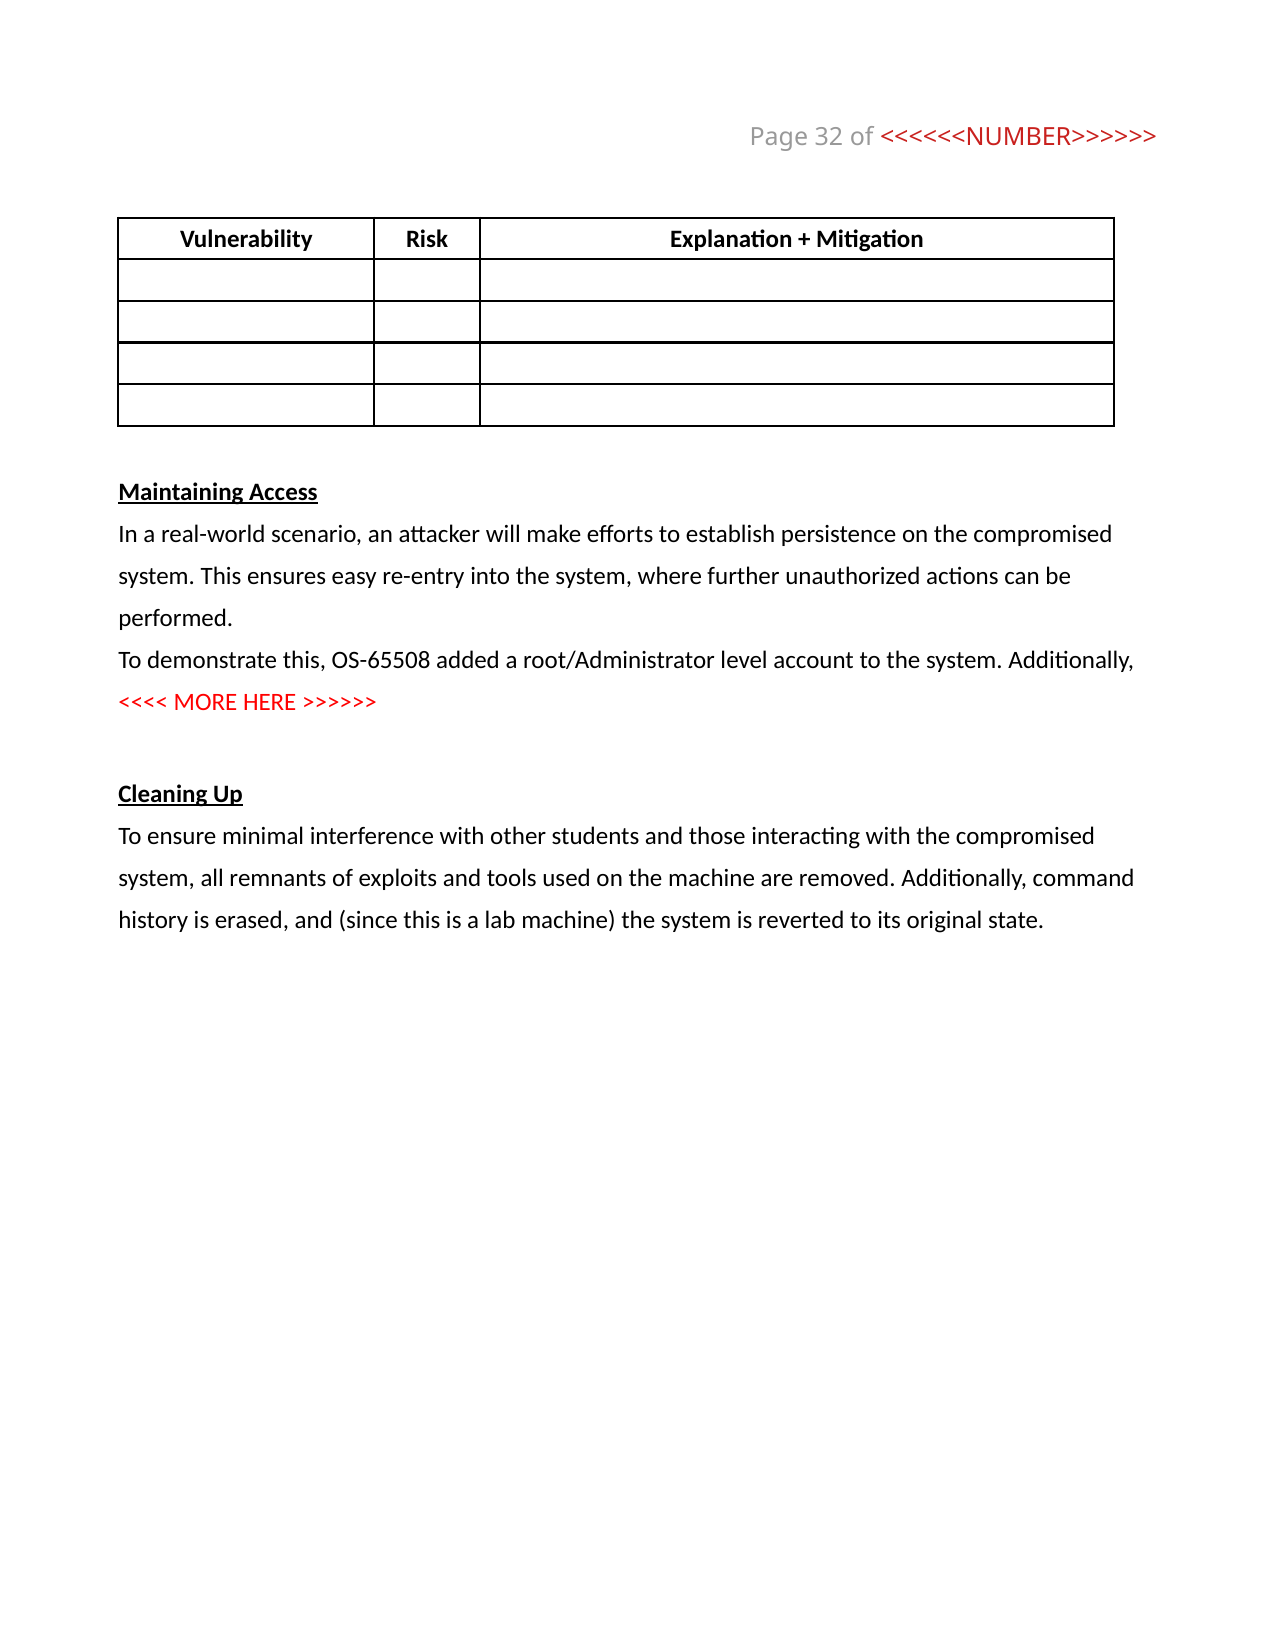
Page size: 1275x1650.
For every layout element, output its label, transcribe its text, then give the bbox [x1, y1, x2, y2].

table_cell [481, 385, 1113, 424]
text Cleaning Up [118, 778, 1157, 809]
text To ensure minimal interference with other students and those interacting with the compromised system, all remnants of exploits and tools used on the machine are removed. Additionally, command history is erased, and (since this is a lab machine) the system is reverted to its original state. [118, 820, 1157, 935]
table_header Explanation + Mitigation [481, 219, 1113, 258]
table_cell [375, 302, 479, 341]
table_cell [119, 302, 373, 341]
text Maintaining Access [118, 476, 1157, 507]
table_cell [481, 260, 1113, 300]
table_cell [375, 385, 479, 424]
table_cell [119, 385, 373, 424]
table_header Risk [375, 219, 479, 258]
table_cell [119, 344, 373, 383]
table_header Vulnerability [119, 219, 373, 258]
table_cell [119, 260, 373, 300]
text In a real-world scenario, an attacker will make efforts to establish persistence on the compromised system. This ensures easy re-entry into the system, where further unauthorized actions can be performed. To demonstrate this, OS-65508 added a root/Administrator level account to the system. Additionally, <<<< MORE HERE >>>>>> [118, 518, 1157, 717]
table_cell [481, 344, 1113, 383]
table_cell [375, 344, 479, 383]
table_cell [481, 302, 1113, 341]
table_cell [375, 260, 479, 300]
